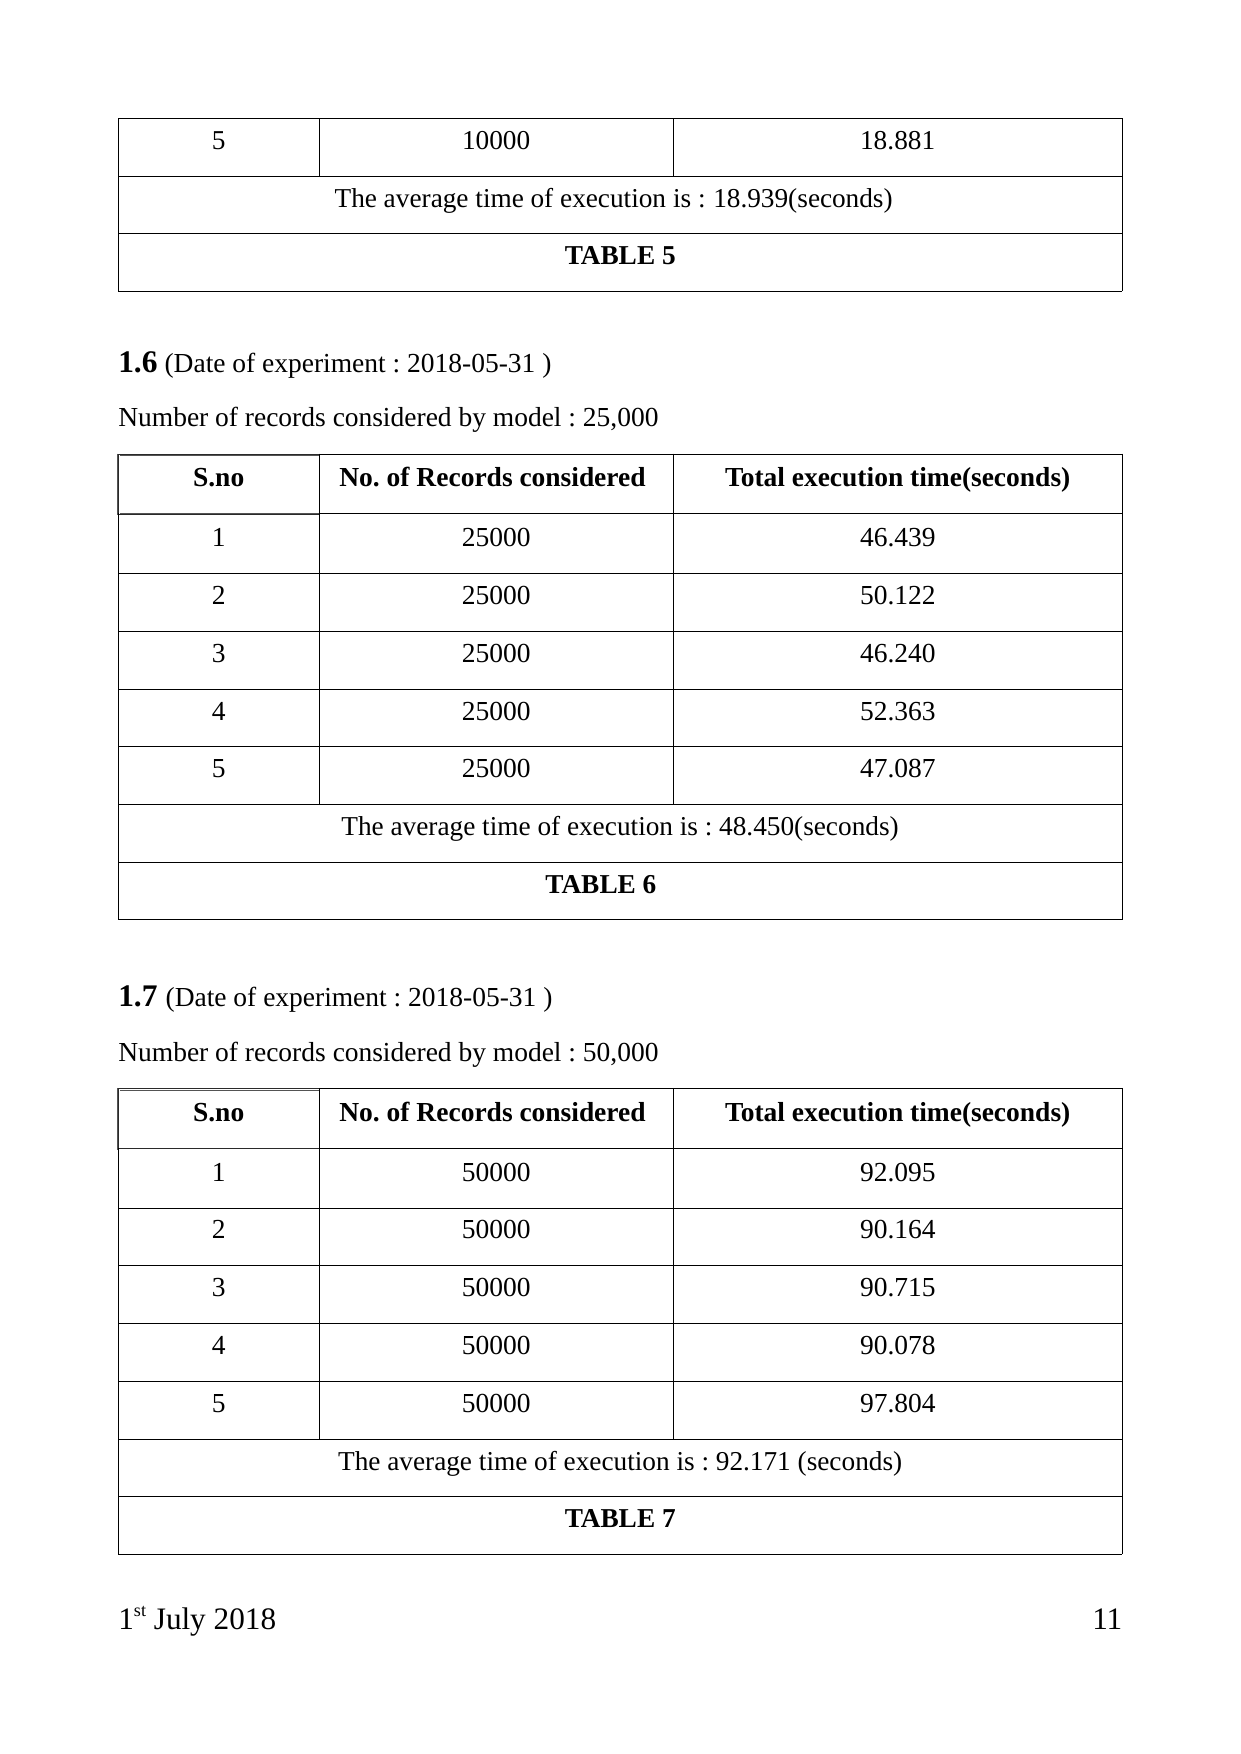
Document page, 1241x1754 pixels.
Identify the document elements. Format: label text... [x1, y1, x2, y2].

table_cell 25000 [320, 574, 673, 631]
table_cell 46.439 [674, 514, 1122, 573]
table_cell 50000 [320, 1266, 673, 1323]
text 1.7 (Date of experiment : 2018-05-31 ) [118, 977, 1122, 1014]
table_cell 2 [119, 1209, 319, 1265]
table_header No. of Records considered [320, 1089, 673, 1148]
table_cell 5 [119, 119, 319, 176]
table_cell 50.122 [674, 574, 1122, 631]
table_cell 10000 [320, 119, 673, 176]
table_cell 92.095 [674, 1149, 1122, 1207]
table_cell TABLE 7 [119, 1497, 1122, 1554]
table_header Total execution time(seconds) [674, 455, 1122, 513]
table_header Total execution time(seconds) [674, 1089, 1122, 1148]
table_cell 90.164 [674, 1209, 1122, 1265]
table_cell 50000 [320, 1324, 673, 1381]
table_header S.no [120, 456, 319, 513]
table_cell 25000 [320, 747, 673, 804]
text 1.6 (Date of experiment : 2018-05-31 ) [118, 343, 1122, 379]
text Number of records considered by model : 50,000 [118, 1035, 1122, 1067]
table_cell 50000 [320, 1382, 673, 1439]
table_cell The average time of execution is : 92.171 (seconds) [119, 1440, 1122, 1496]
table_cell 90.715 [674, 1266, 1122, 1323]
table_cell 4 [119, 690, 319, 746]
table_cell 1 [119, 1150, 319, 1207]
table_cell 50000 [320, 1149, 673, 1207]
table_cell 3 [119, 632, 319, 689]
table_cell 46.240 [674, 632, 1122, 689]
table_cell 1 [119, 516, 319, 573]
table_cell 47.087 [674, 747, 1122, 804]
table_header S.no [120, 1091, 319, 1148]
table_cell 90.078 [674, 1324, 1122, 1381]
table_cell The average time of execution is : 18.939(seconds) [119, 177, 1122, 233]
table_cell 2 [119, 574, 319, 631]
table_cell 97.804 [674, 1382, 1122, 1439]
table_cell 25000 [320, 514, 673, 573]
table_cell 18.881 [674, 119, 1122, 176]
table_cell 52.363 [674, 690, 1122, 746]
table_cell 50000 [320, 1209, 673, 1265]
table_cell 3 [119, 1266, 319, 1323]
table_cell TABLE 6 [119, 863, 1122, 919]
table_header No. of Records considered [320, 455, 673, 513]
table_cell 5 [119, 1382, 319, 1439]
table_cell 25000 [320, 690, 673, 746]
table_cell TABLE 5 [119, 234, 1122, 291]
table_cell 4 [119, 1324, 319, 1381]
table_cell 25000 [320, 632, 673, 689]
table_cell 5 [119, 747, 319, 804]
table_cell The average time of execution is : 48.450(seconds) [119, 805, 1122, 862]
text Number of records considered by model : 25,000 [118, 401, 1122, 433]
